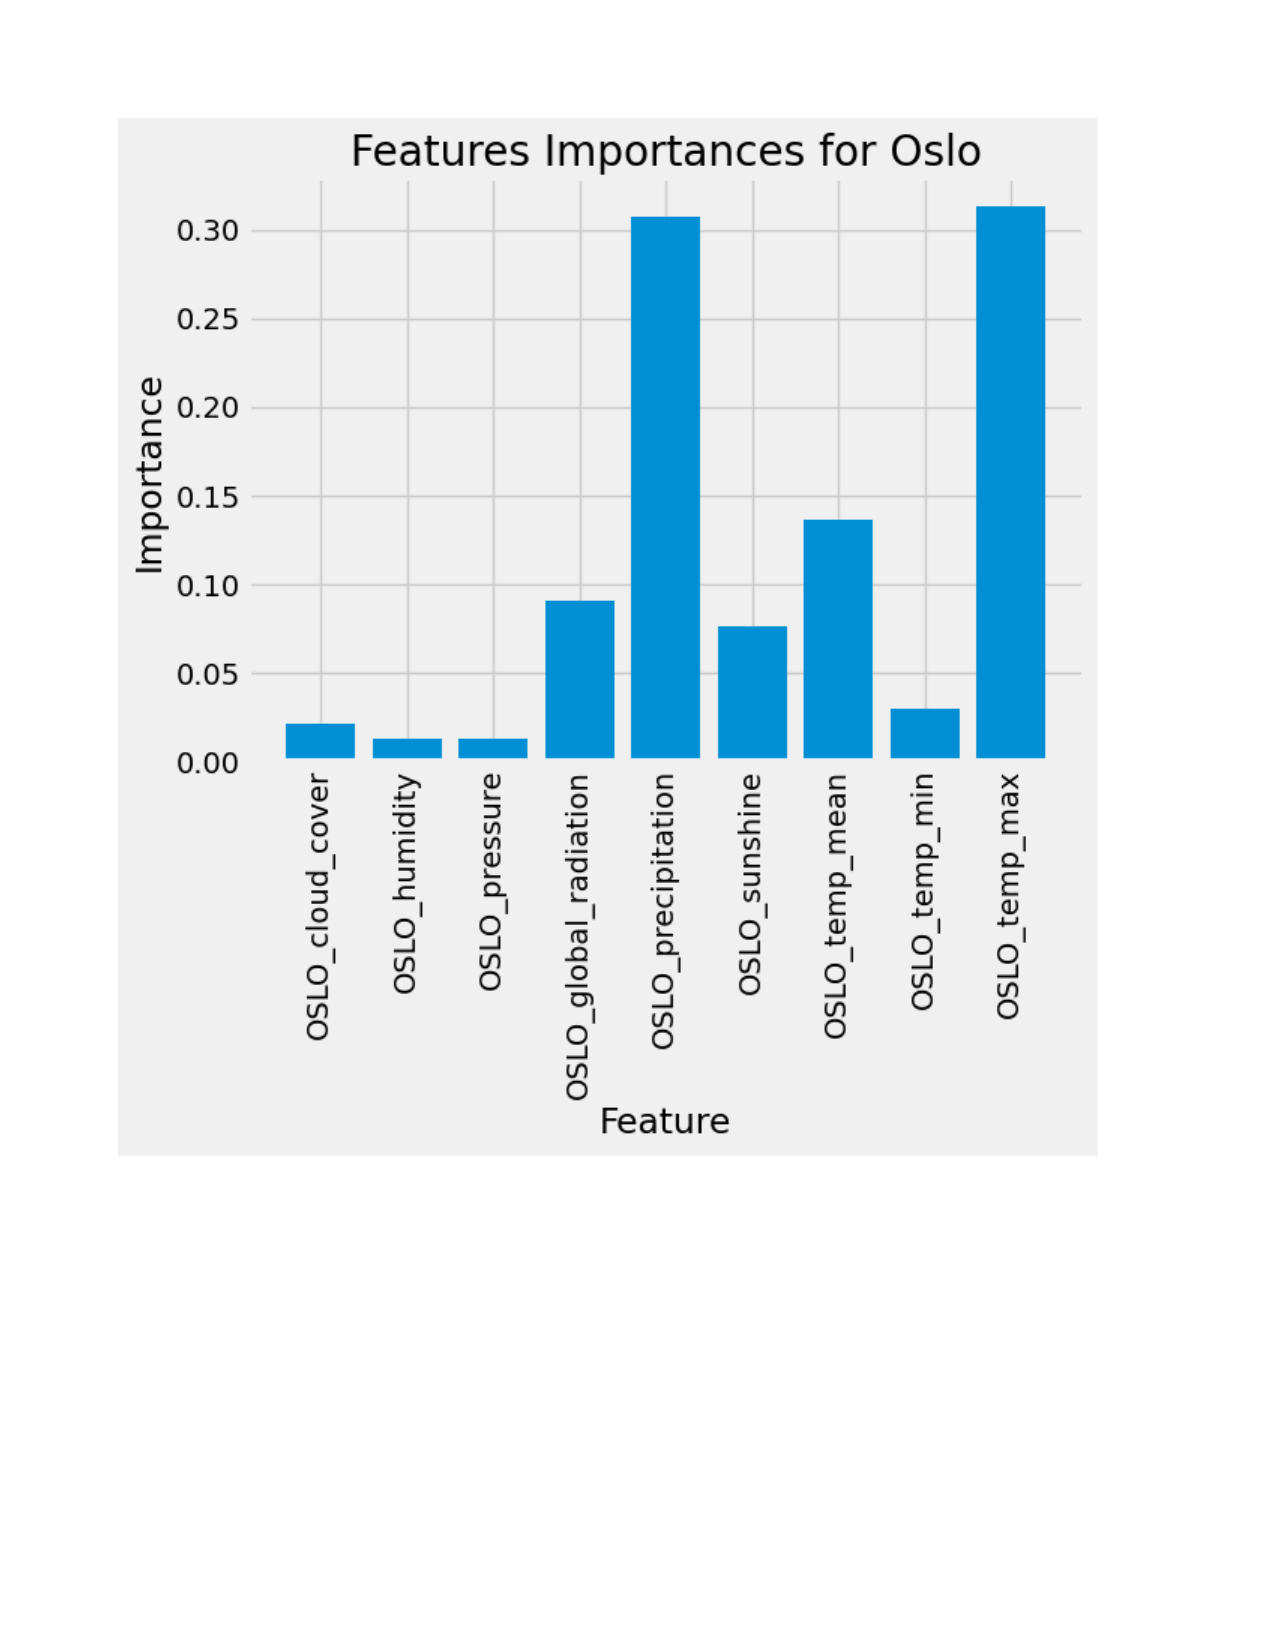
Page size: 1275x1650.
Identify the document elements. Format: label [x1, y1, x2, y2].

picture [118, 118, 1098, 1156]
